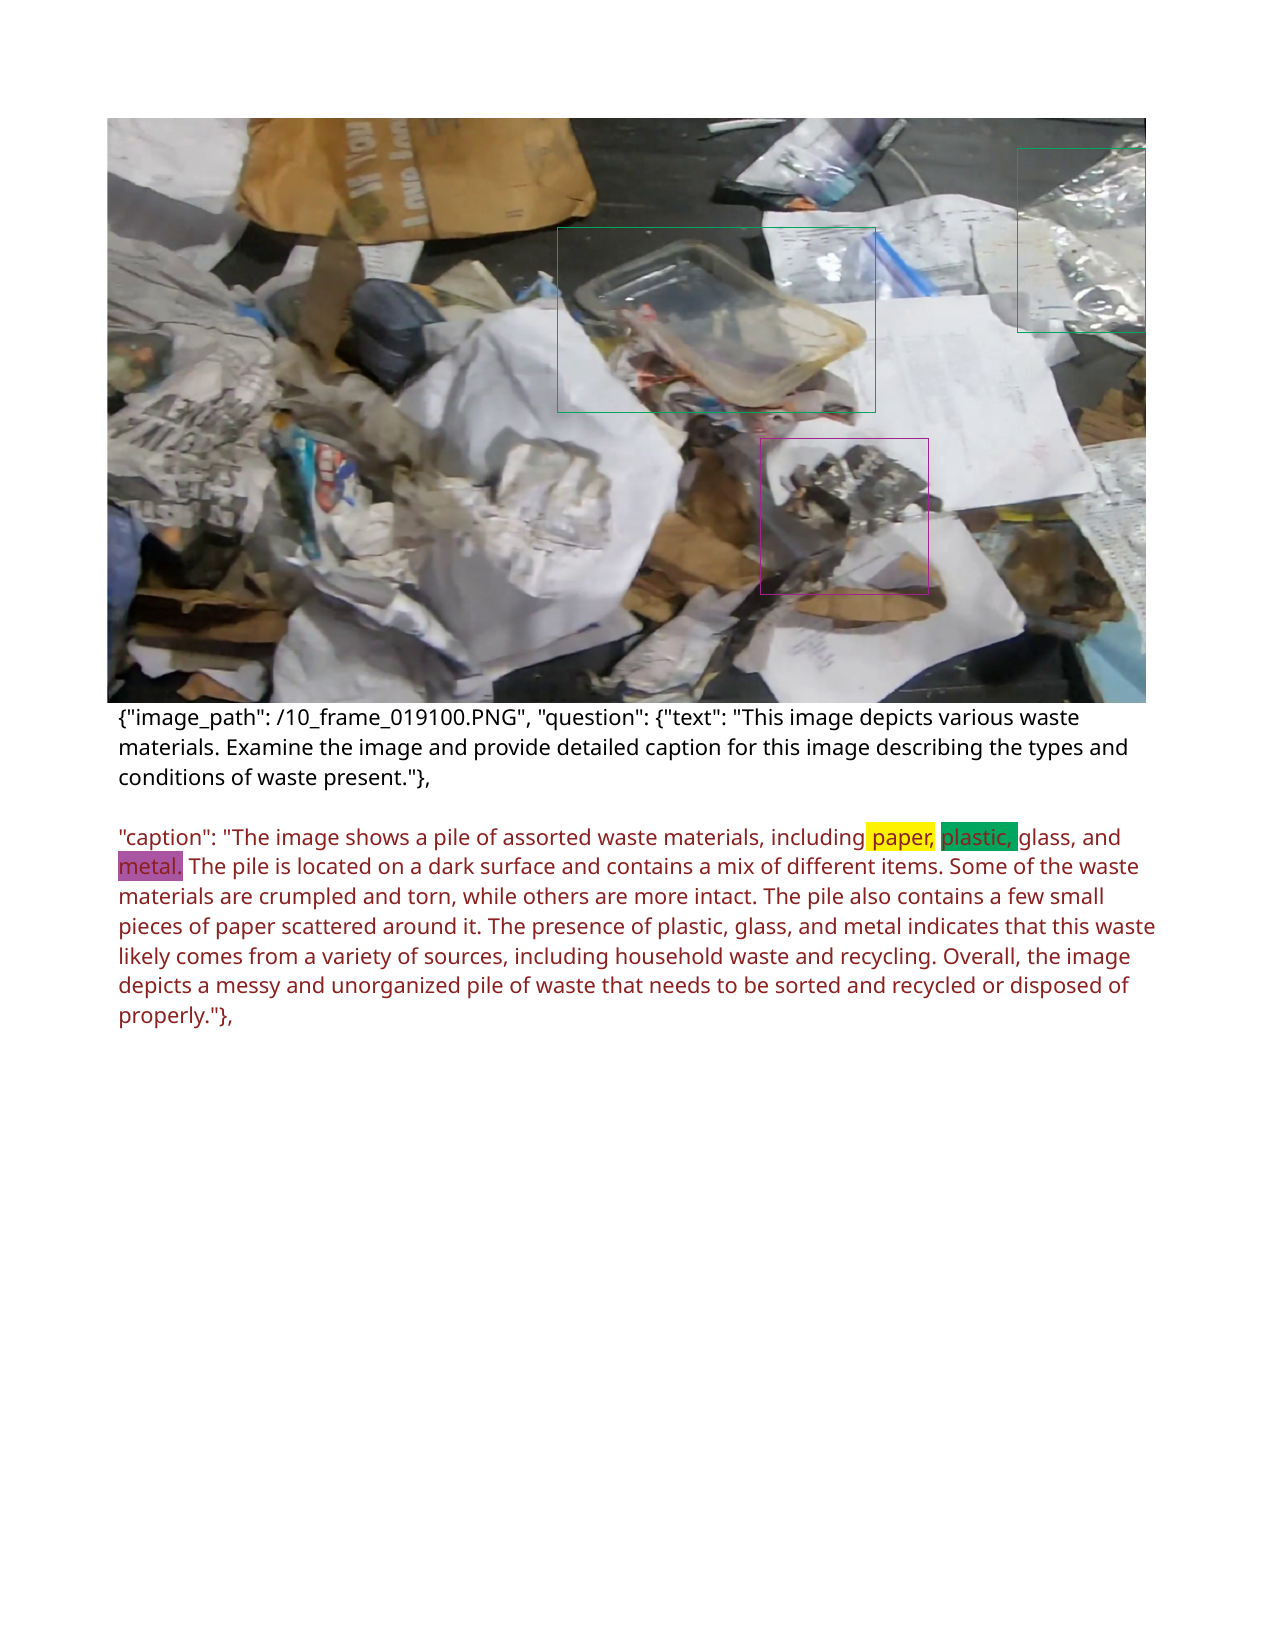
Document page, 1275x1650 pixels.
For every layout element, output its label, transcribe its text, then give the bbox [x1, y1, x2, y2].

text {"image_path": /10_frame_019100.PNG", "question": {"text": "This image depicts various waste materials. Examine the image and provide detailed caption for this image describing the types and conditions of waste present."}, [118, 118, 1157, 792]
picture [1018, 149, 1145, 332]
text "caption": "The image shows a pile of assorted waste materials, including paper, plastic, glass, and metal. The pile is located on a dark surface and contains a mix of different items. Some of the waste materials are crumpled and torn, while others are more intact. The pile also contains a few small pieces of paper scattered around it. The presence of plastic, glass, and metal indicates that this waste likely comes from a variety of sources, including household waste and recycling. Overall, the image depicts a messy and unorganized pile of waste that needs to be sorted and recycled or disposed of properly."}, [118, 822, 1157, 1030]
picture [107, 118, 1146, 703]
